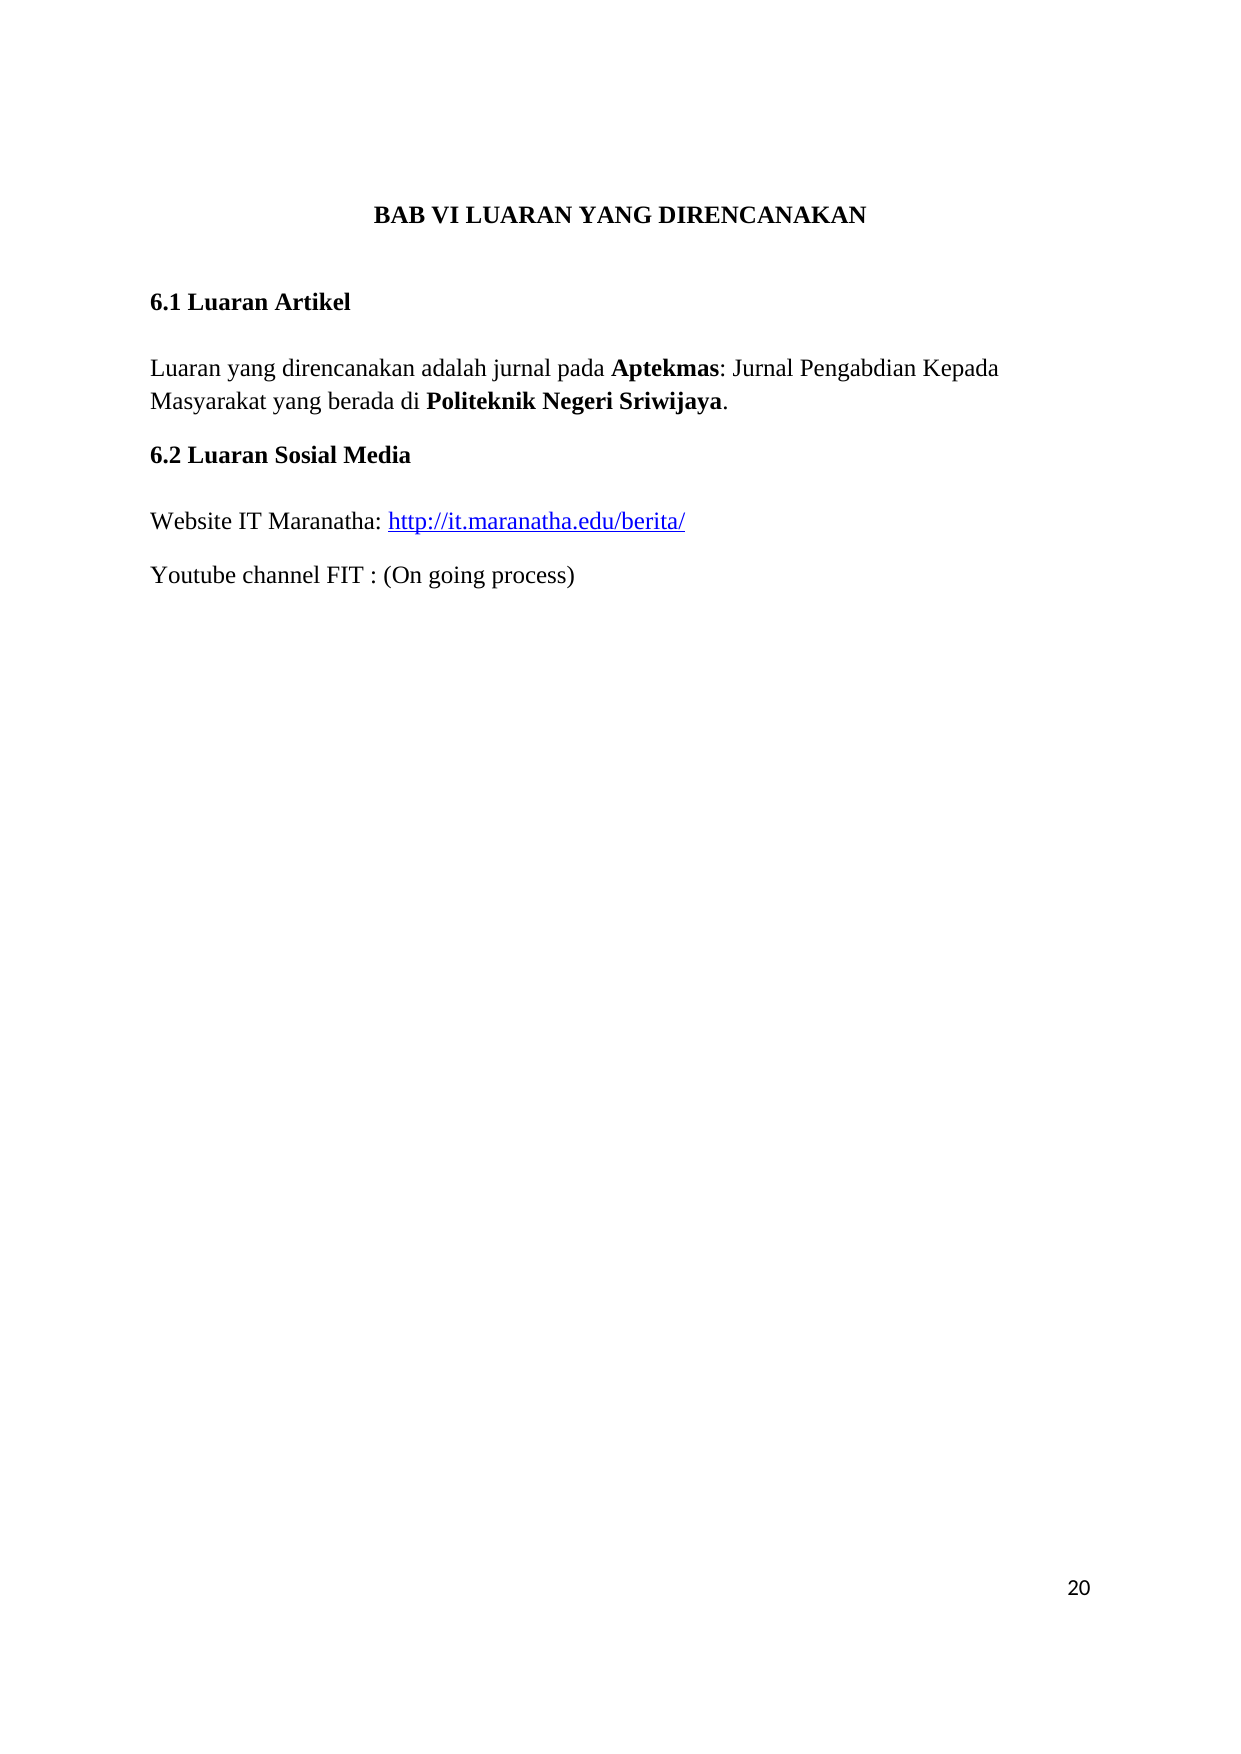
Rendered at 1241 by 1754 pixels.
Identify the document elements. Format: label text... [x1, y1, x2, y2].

text Luaran yang direncanakan adalah jurnal pada Aptekmas: Jurnal Pengabdian Kepada Masyarakat yang berada di Politeknik Negeri Sriwijaya. [150, 320, 1090, 415]
subtitle 6.2 Luaran Sosial Media [150, 440, 1090, 468]
text Youtube channel FIT : (On going process) [150, 560, 1090, 588]
subtitle BAB VI LUARAN YANG DIRENCANAKAN [150, 200, 1090, 229]
subtitle 6.1 Luaran Artikel [150, 287, 1090, 316]
text Website IT Maranatha: http://it.maranatha.edu/berita/ [150, 473, 1090, 534]
